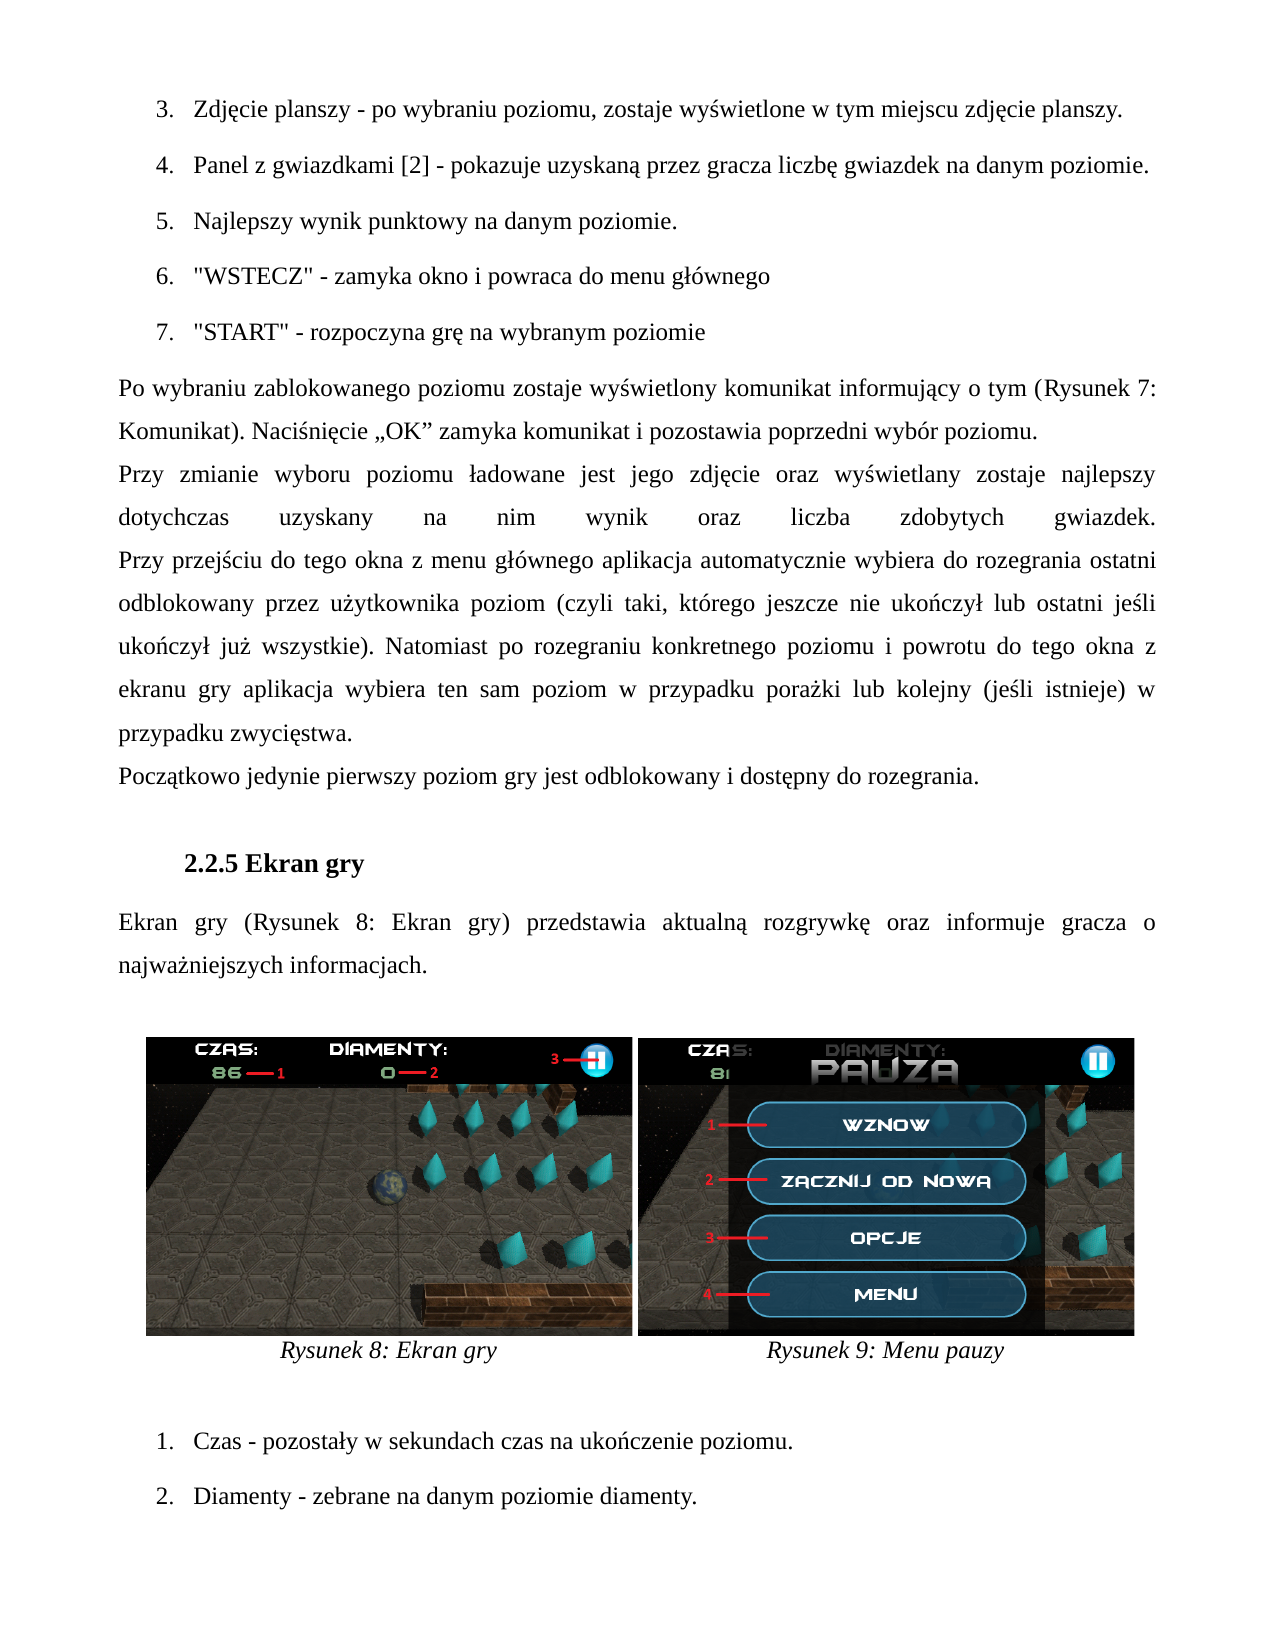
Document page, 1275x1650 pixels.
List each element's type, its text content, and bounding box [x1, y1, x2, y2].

text Rysunek 8: Ekran gry [142, 1050, 637, 1364]
list Panel z gwiazdkami [2] - pokazuje uzyskaną przez gracza liczbę gwiazdek na danym poziomie. [156, 150, 1157, 179]
list "START" - rozpoczyna grę na wybranym poziomie [156, 317, 1157, 346]
text Przy zmianie wyboru poziomu ładowane jest jego zdjęcie oraz wyświetlany zostaje najlepszy dotychczas uzyskany na nim wynik oraz liczba zdobytych gwiazdek. Przy przejściu do tego okna z menu głównego aplikacja automatycznie wybiera do rozegrania ostatni odblokowany przez użytkownika poziom (czyli taki, którego jeszcze nie ukończył lub ostatni jeśli ukończył już wszystkie). Natomiast po rozegraniu konkretnego poziomu i powrotu do tego okna z ekranu gry aplikacja wybiera ten sam poziom w przypadku porażki lub kolejny (jeśli istnieje) w przypadku zwycięstwa. [118, 459, 1157, 746]
list Czas - pozostały w sekundach czas na ukończenie poziomu. [156, 1426, 1157, 1454]
list Diamenty - zebrane na danym poziomie diamenty. [156, 1481, 1157, 1510]
text Początkowo jedynie pierwszy poziom gry jest odblokowany i dostępny do rozegrania. [118, 761, 1157, 789]
list "WSTECZ" - zamyka okno i powraca do menu głównego [156, 261, 1157, 290]
list Zdjęcie planszy - po wybraniu poziomu, zostaje wyświetlone w tym miejscu zdjęcie planszy. [156, 94, 1157, 123]
text Rysunek 9: Menu pauzy [640, 1336, 1133, 1364]
list Najlepszy wynik punktowy na danym poziomie. [156, 206, 1157, 234]
picture [638, 1038, 1135, 1336]
subtitle Ekran gry [177, 847, 1157, 878]
text Po wybraniu zablokowanego poziomu zostaje wyświetlony komunikat informujący o tym (Rysunek 7: Komunikat). Naciśnięcie „OK” zamyka komunikat i pozostawia poprzedni wybór poziomu. [118, 373, 1157, 444]
text Ekran gry (Rysunek 8: Ekran gry) przedstawia aktualną rozgrywkę oraz informuje gracza o najważniejszych informacjach. [118, 907, 1157, 979]
picture [146, 1037, 633, 1336]
